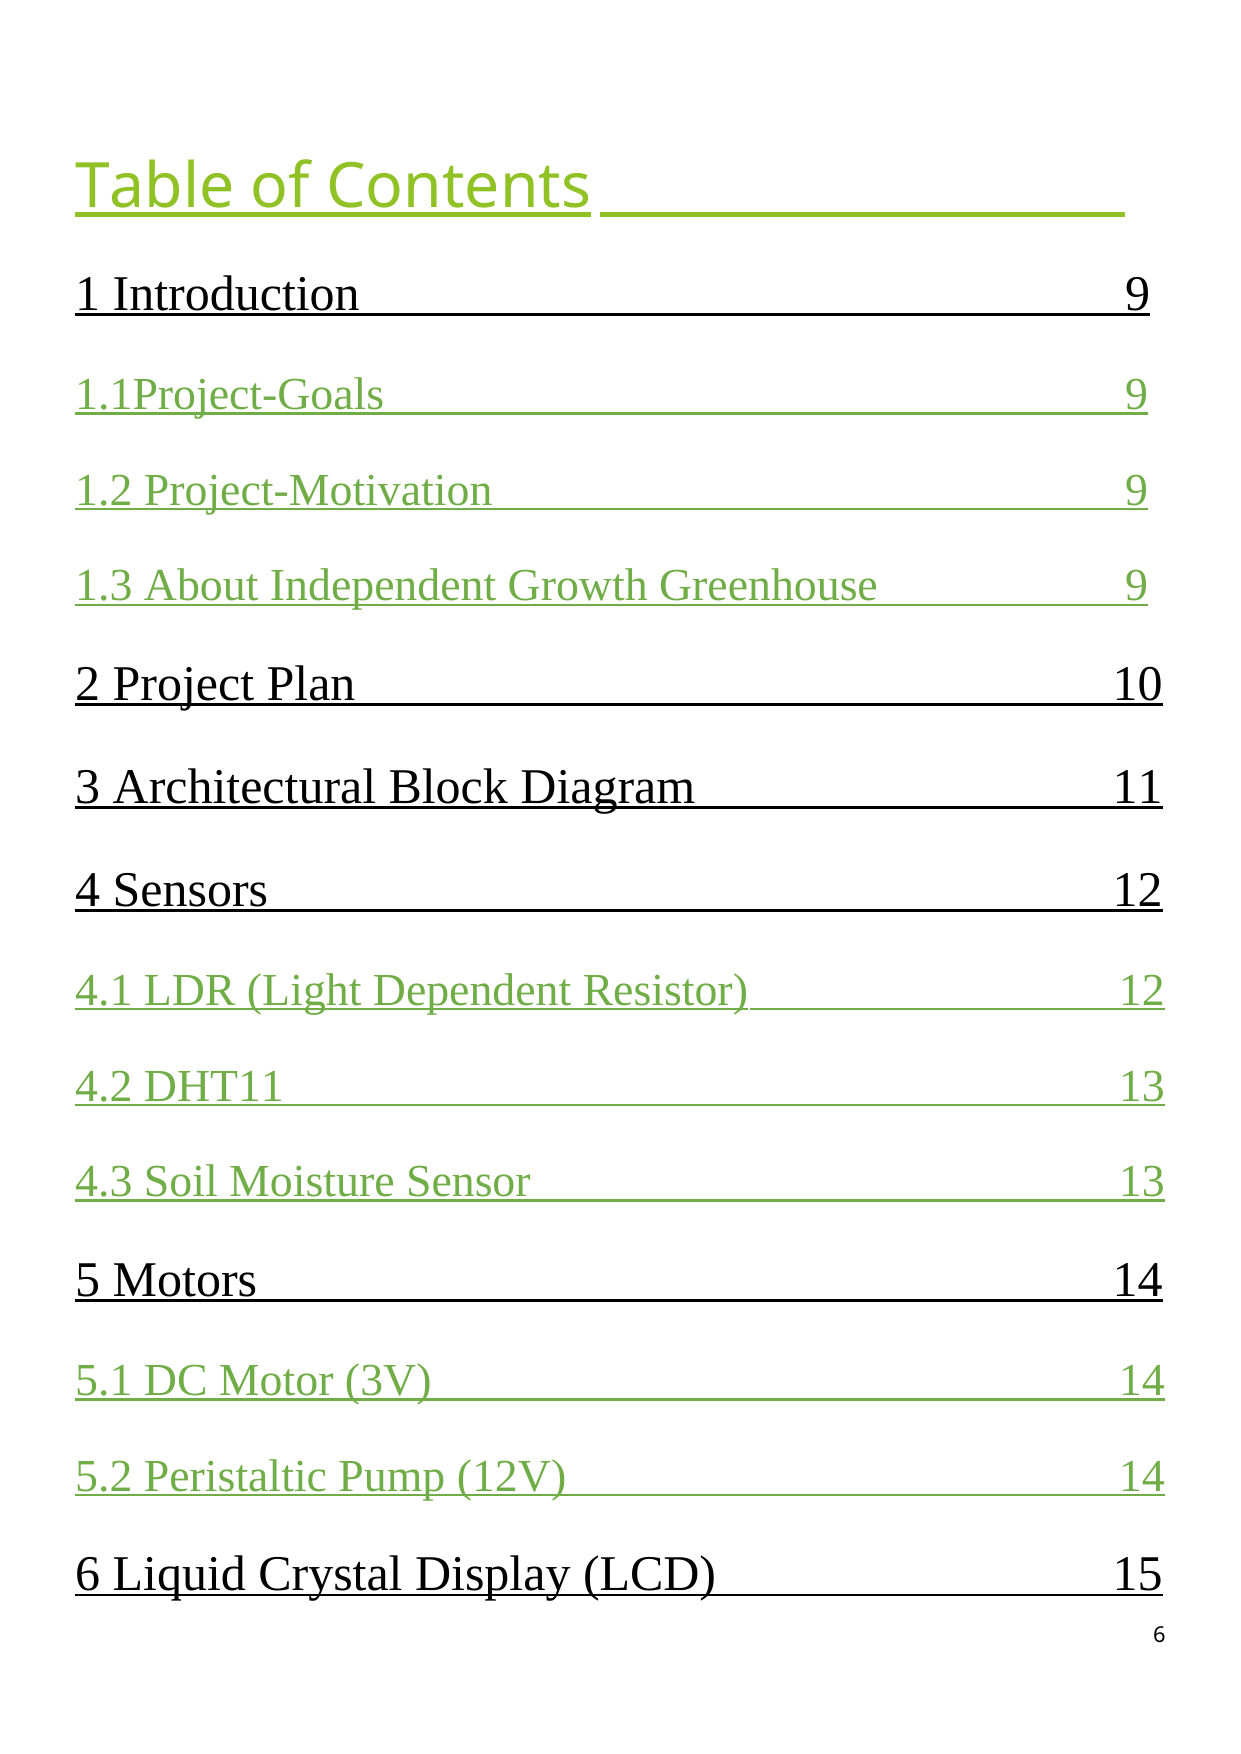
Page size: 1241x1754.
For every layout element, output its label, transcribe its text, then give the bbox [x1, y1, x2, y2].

text 4.2 DHT11 13 [75, 1058, 1165, 1104]
text 4 Sensors 12 [75, 859, 1165, 917]
text 1.1Project-Goals 9 [75, 366, 1165, 419]
text [75, 1202, 1165, 1207]
text 5 Motors 14 [75, 1249, 1165, 1307]
text 1.2 Project-Motivation 9 [75, 462, 1165, 515]
text 4.1 LDR (Light Dependent Resistor) 12 [75, 962, 1165, 1015]
text 2 Project Plan 10 [75, 654, 1165, 711]
text 1 Introduction 9 [75, 263, 1165, 321]
text [75, 1496, 425, 1501]
text 1.3 About Independent Growth Greenhouse 9 [75, 558, 1165, 611]
text 4.3 Soil Moisture Sensor 13 [75, 1154, 1165, 1199]
text 3 Architectural Block Diagram 11 [75, 757, 1165, 814]
text [553, 1496, 1165, 1501]
text 5.2 Peristaltic Pump (12V) 14 [75, 1448, 1165, 1494]
text [418, 1401, 1165, 1405]
text [75, 1401, 357, 1405]
text [75, 1106, 1165, 1111]
text 5.1 DC Motor (3V) 14 [75, 1352, 1165, 1398]
text Table of Contents [75, 141, 1165, 226]
text 6 Liquid Crystal Display (LCD) 15 [75, 1544, 1165, 1601]
